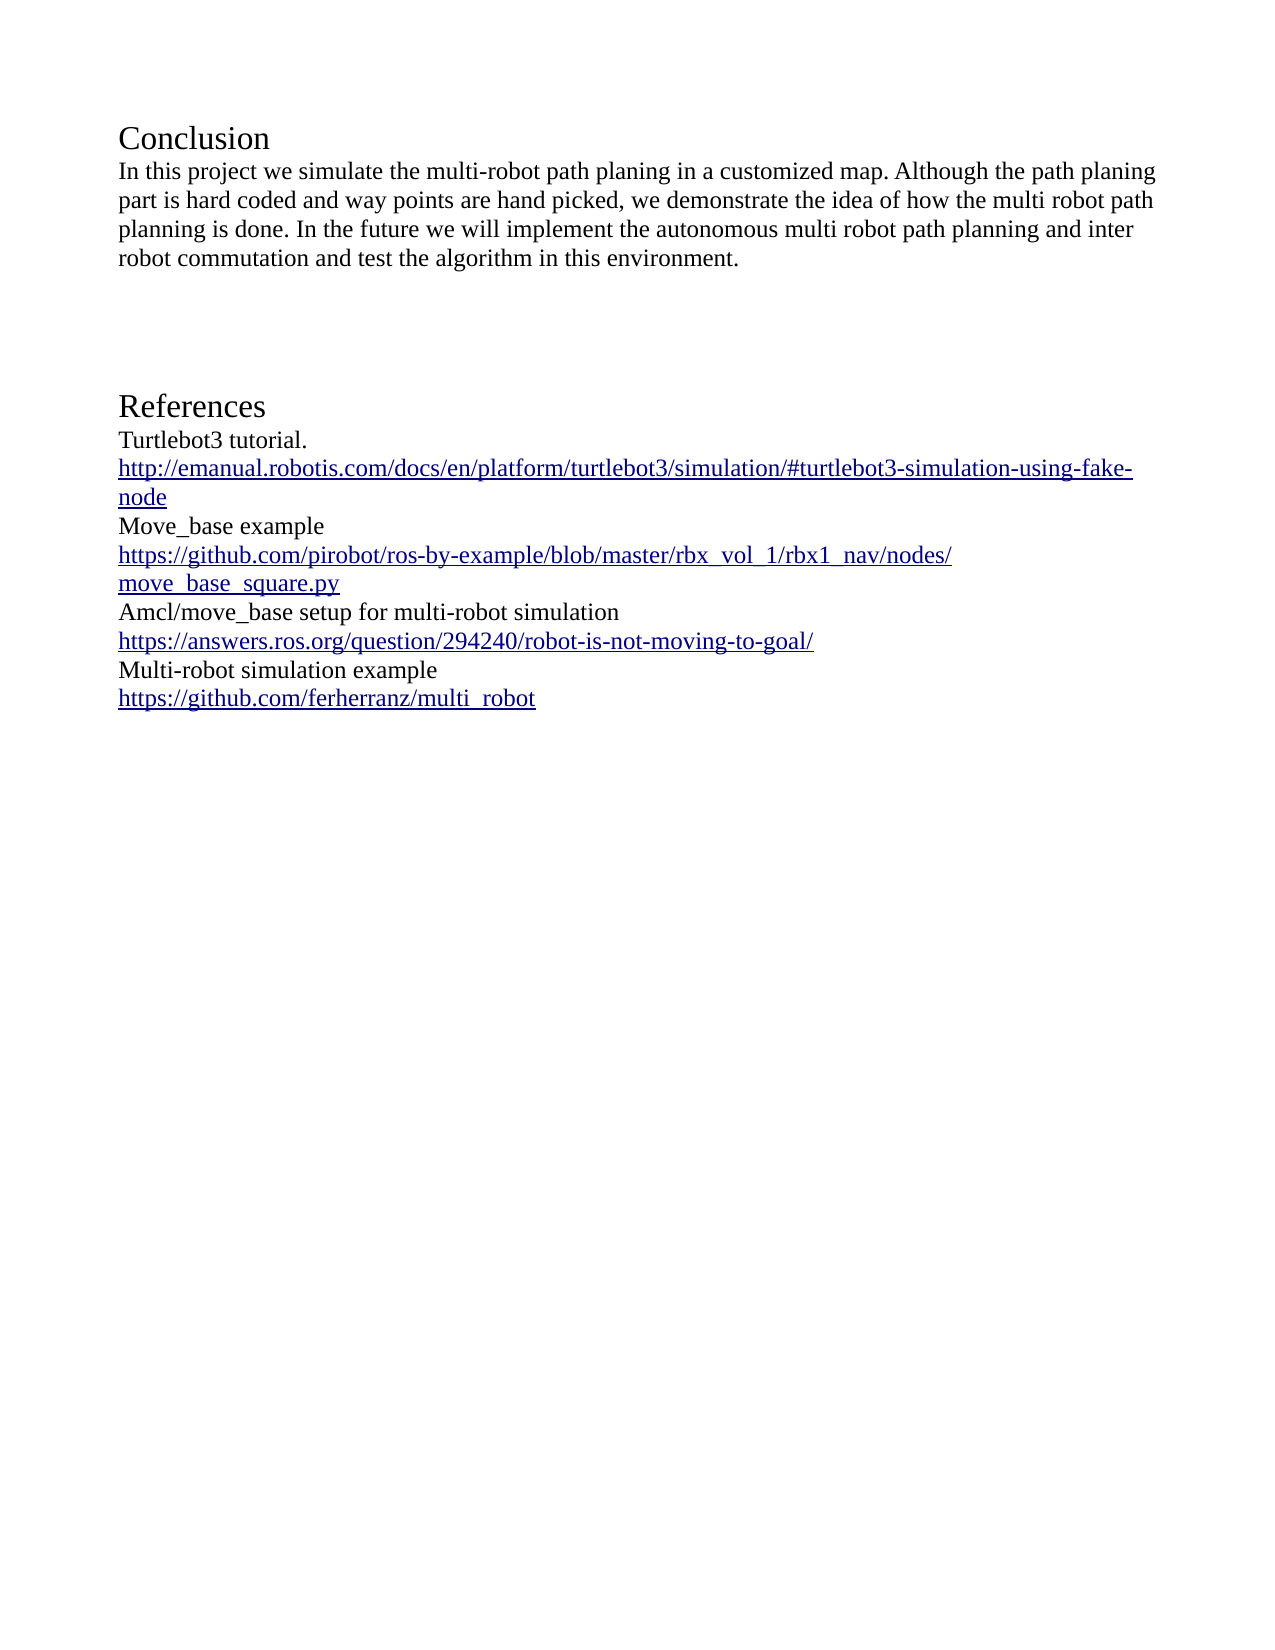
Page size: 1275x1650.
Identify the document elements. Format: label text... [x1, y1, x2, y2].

text https://github.com/ferherranz/multi_robot [118, 683, 1157, 712]
text Move_base example [118, 511, 1157, 540]
text Turtlebot3 tutorial. [118, 425, 1157, 453]
text Conclusion [118, 118, 1157, 156]
text References [118, 386, 1157, 425]
text Multi-robot simulation example [118, 655, 1157, 683]
text In this project we simulate the multi-robot path planing in a customized map. Although the path planing part is hard coded and way points are hand picked, we demonstrate the idea of how the multi robot path planning is done. In the future we will implement the autonomous multi robot path planning and inter robot commutation and test the algorithm in this environment. [118, 156, 1157, 271]
text https://github.com/pirobot/ros-by-example/blob/master/rbx_vol_1/rbx1_nav/nodes/move_base_square.py [118, 540, 1157, 597]
text Amcl/move_base setup for multi-robot simulation [118, 597, 1157, 626]
text http://emanual.robotis.com/docs/en/platform/turtlebot3/simulation/#turtlebot3-simulation-using-fake-node [118, 453, 1157, 511]
text https://answers.ros.org/question/294240/robot-is-not-moving-to-goal/ [118, 626, 1157, 655]
